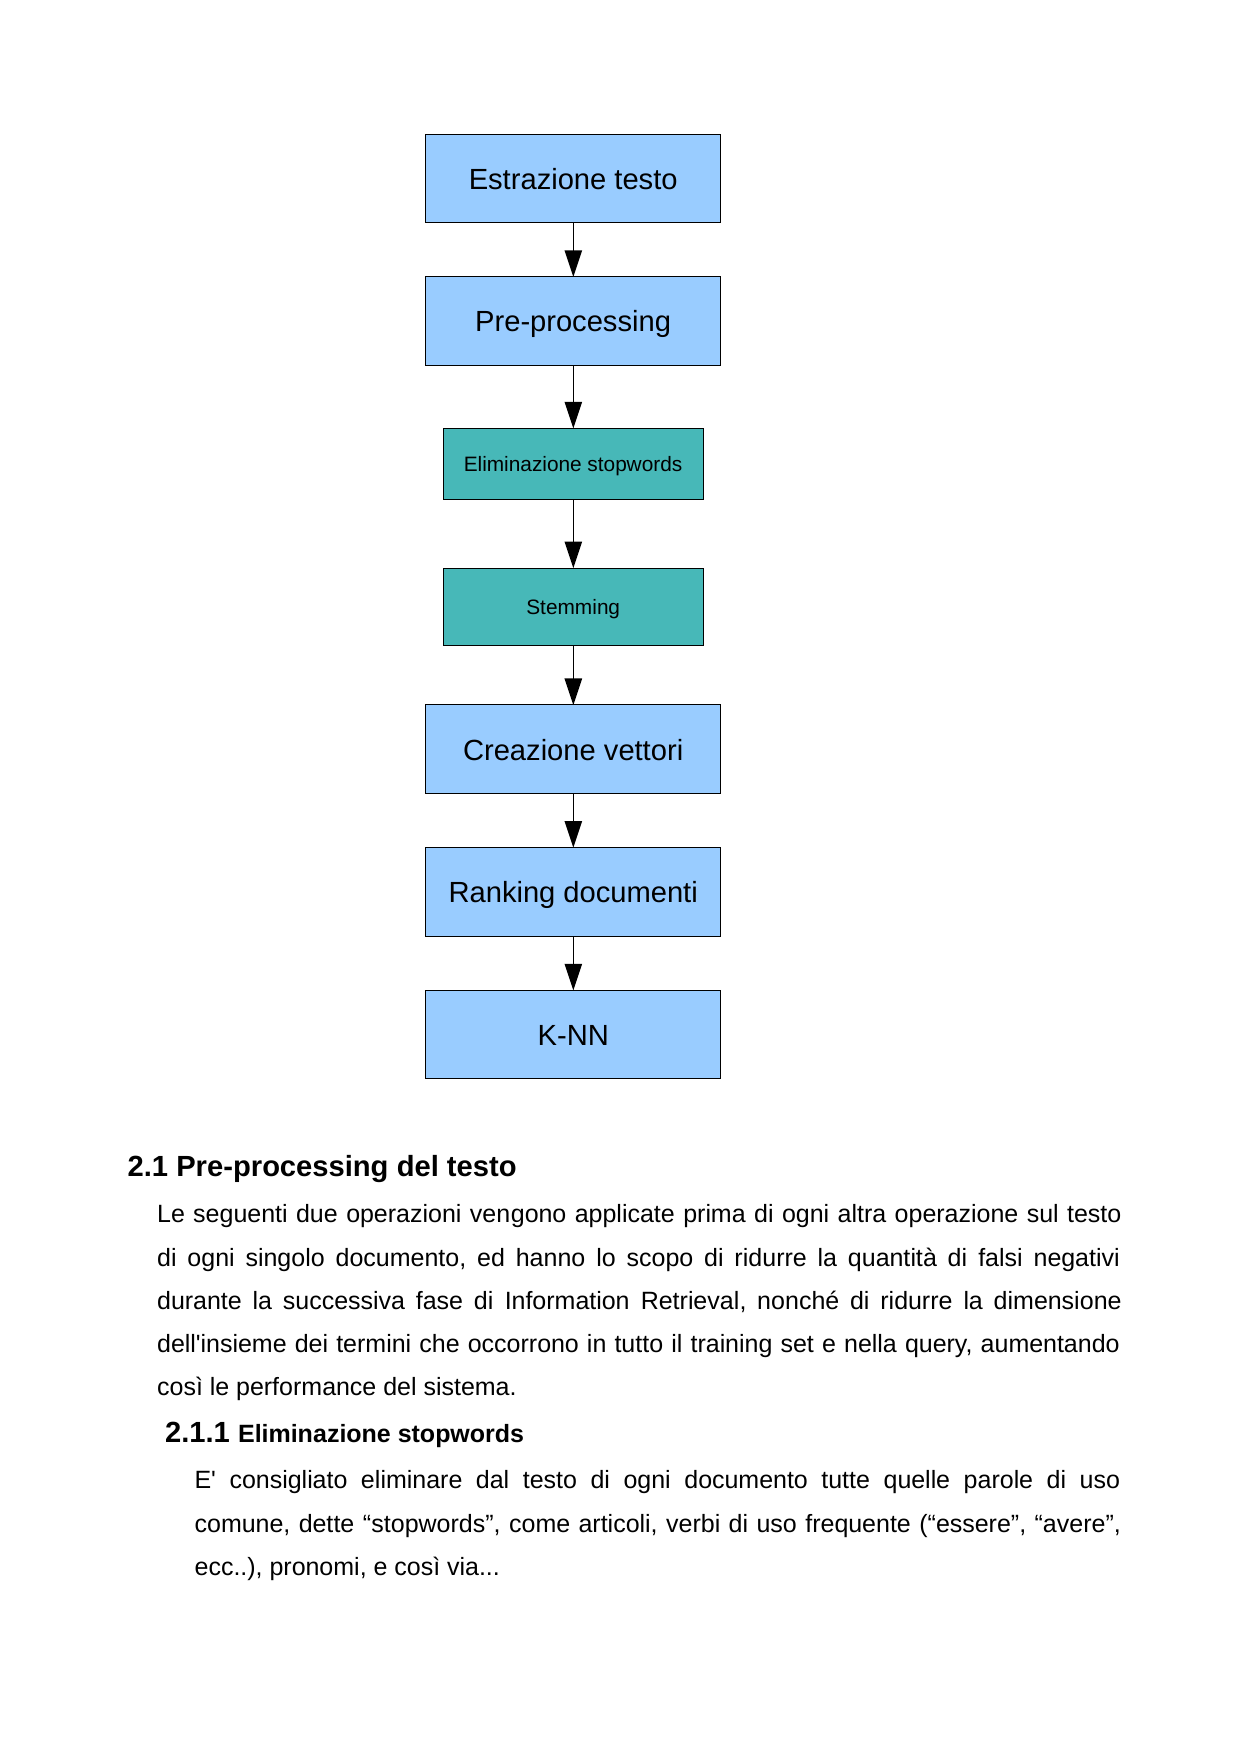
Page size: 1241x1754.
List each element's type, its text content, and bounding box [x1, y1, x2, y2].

list Eliminazione stopwords [157, 1415, 1122, 1449]
list Pre-processing del testo [119, 1149, 1122, 1183]
list E' consigliato eliminare dal testo di ogni documento tutte quelle parole di uso comune, dette “stopwords”, come articoli, verbi di uso frequente (“essere”, “avere”, ecc..), pronomi, e così via... [157, 1465, 1122, 1580]
list Le seguenti due operazioni vengono applicate prima di ogni altra operazione sul testo di ogni singolo documento, ed hanno lo scopo di ridurre la quantità di falsi negativi durante la successiva fase di Information Retrieval, nonché di ridurre la dimensione dell'insieme dei termini che occorrono in tutto il training set e nella query, aumentando così le performance del sistema. [119, 1199, 1122, 1401]
